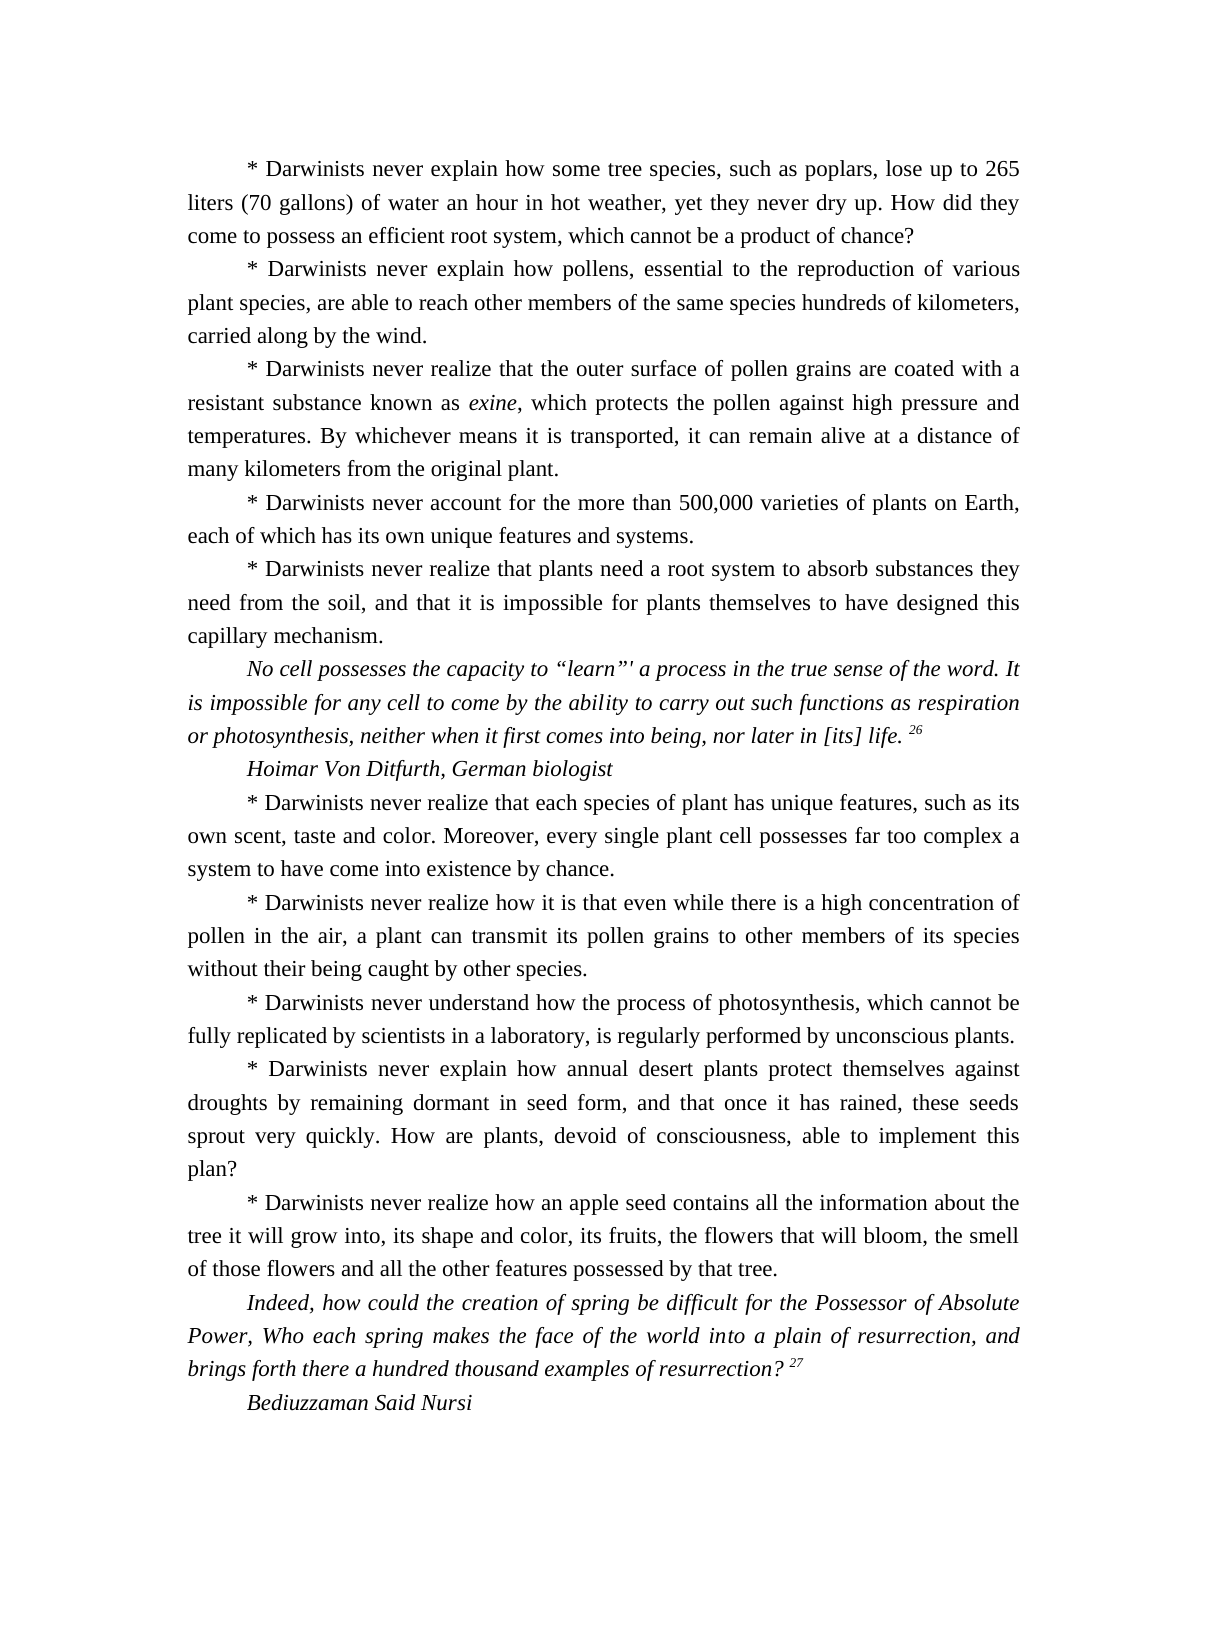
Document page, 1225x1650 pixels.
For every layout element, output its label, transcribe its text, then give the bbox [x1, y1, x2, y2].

text * Darwinists nev­er un­der­stand how the proc­ess of pho­to­syn­the­sis, which can­not be ful­ly rep­li­cat­ed by sci­en­tists in a lab­o­ra­to­ry, is reg­u­lar­ly per­formed by un­con­scious plants. [187, 983, 1020, 1050]
text * Darwinists nev­er re­al­ize that plants need a root sys­tem to ab­sorb sub­stan­ces they need from the soil, and that it is im­pos­si­ble for plants them­selves to have de­signed this cap­il­la­ry mech­a­nism. [187, 550, 1020, 650]
text * Darwinists nev­er ex­plain how some tree spe­cies, such as pop­lars, lose up to 265 li­ters (70 gal­lons) of wa­ter an hour in hot weath­er, yet they nev­er dry up. How did they come to pos­sess an ef­fi­cient root sys­tem, which can­not be a prod­uct of chance? [187, 150, 1020, 250]
text * Darwinists nev­er re­al­ize that the out­er sur­face of pol­len grains are coat­ed with a re­sist­ant sub­stance known as ex­ine, which pro­tects the pol­len against high pres­sure and tem­per­a­tures. By which­ev­er means it is trans­port­ed, it can re­main alive at a dis­tance of many kil­o­me­ters from the orig­i­nal plant. [187, 350, 1020, 483]
text * Darwinists nev­er re­al­ize that each spe­cies of plant has unique fea­tures, such as its own scent, taste and col­or. Moreover, ev­ery sin­gle plant cell pos­sess­es far too com­plex a sys­tem to have come in­to ex­is­tence by chance. [187, 783, 1020, 883]
text Be­di­uz­za­man Sa­id Nur­si [187, 1383, 1020, 1417]
text No cell pos­sess­es the ca­pac­i­ty to “learn”' a proc­ess in the true sense of the word. It is im­pos­si­ble for any cell to come by the abil­i­ty to car­ry out such func­tions as res­pi­ra­tion or pho­to­syn­the­sis, nei­ther when it first comes in­to be­ing, nor lat­er in [its] life. 26 [187, 650, 1020, 750]
text Hoimar Von Ditfurth, German bi­ol­o­gist [187, 750, 1020, 783]
text Indeed, how could the cre­a­tion of spring be dif­fi­cult for the Possessor of Absolute Power, Who each spring makes the face of the world in­to a plain of res­ur­rec­tion, and brings forth there a hun­dred thou­sand ex­am­ples of res­ur­rec­tion? 27 [187, 1283, 1020, 1383]
text * Darwinists nev­er ac­count for the more than 500,000 va­ri­e­ties of plants on Earth, each of which has its own unique fea­tures and sys­tems. [187, 483, 1020, 550]
text * Darwinists nev­er ex­plain how an­nu­al desert plants pro­tect them­selves against droughts by re­main­ing dor­mant in seed form, and that once it has rained, these seeds sprout very quick­ly. How are plants, de­void of con­scious­ness, able to im­ple­ment this plan? [187, 1050, 1020, 1183]
text * Darwinists nev­er re­al­ize how an ap­ple seed con­tains all the in­for­ma­tion about the tree it will grow in­to, its shape and col­or, its fruits, the flow­ers that will bloom, the smell of those flow­ers and all the oth­er fea­tures pos­sessed by that tree. [187, 1183, 1020, 1283]
text * Darwinists nev­er re­al­ize how it is that even while there is a high con­cen­tra­tion of pol­len in the air, a plant can trans­mit its pol­len grains to oth­er mem­bers of its spe­cies with­out their be­ing caught by oth­er spe­cies. [187, 883, 1020, 983]
text * Darwinists nev­er ex­plain how pol­lens, es­sen­tial to the re­pro­duc­tion of var­i­ous plant spe­cies, are able to reach oth­er mem­bers of the same spe­cies hun­dreds of kil­o­me­ters, car­ried along by the wind. [187, 250, 1020, 350]
